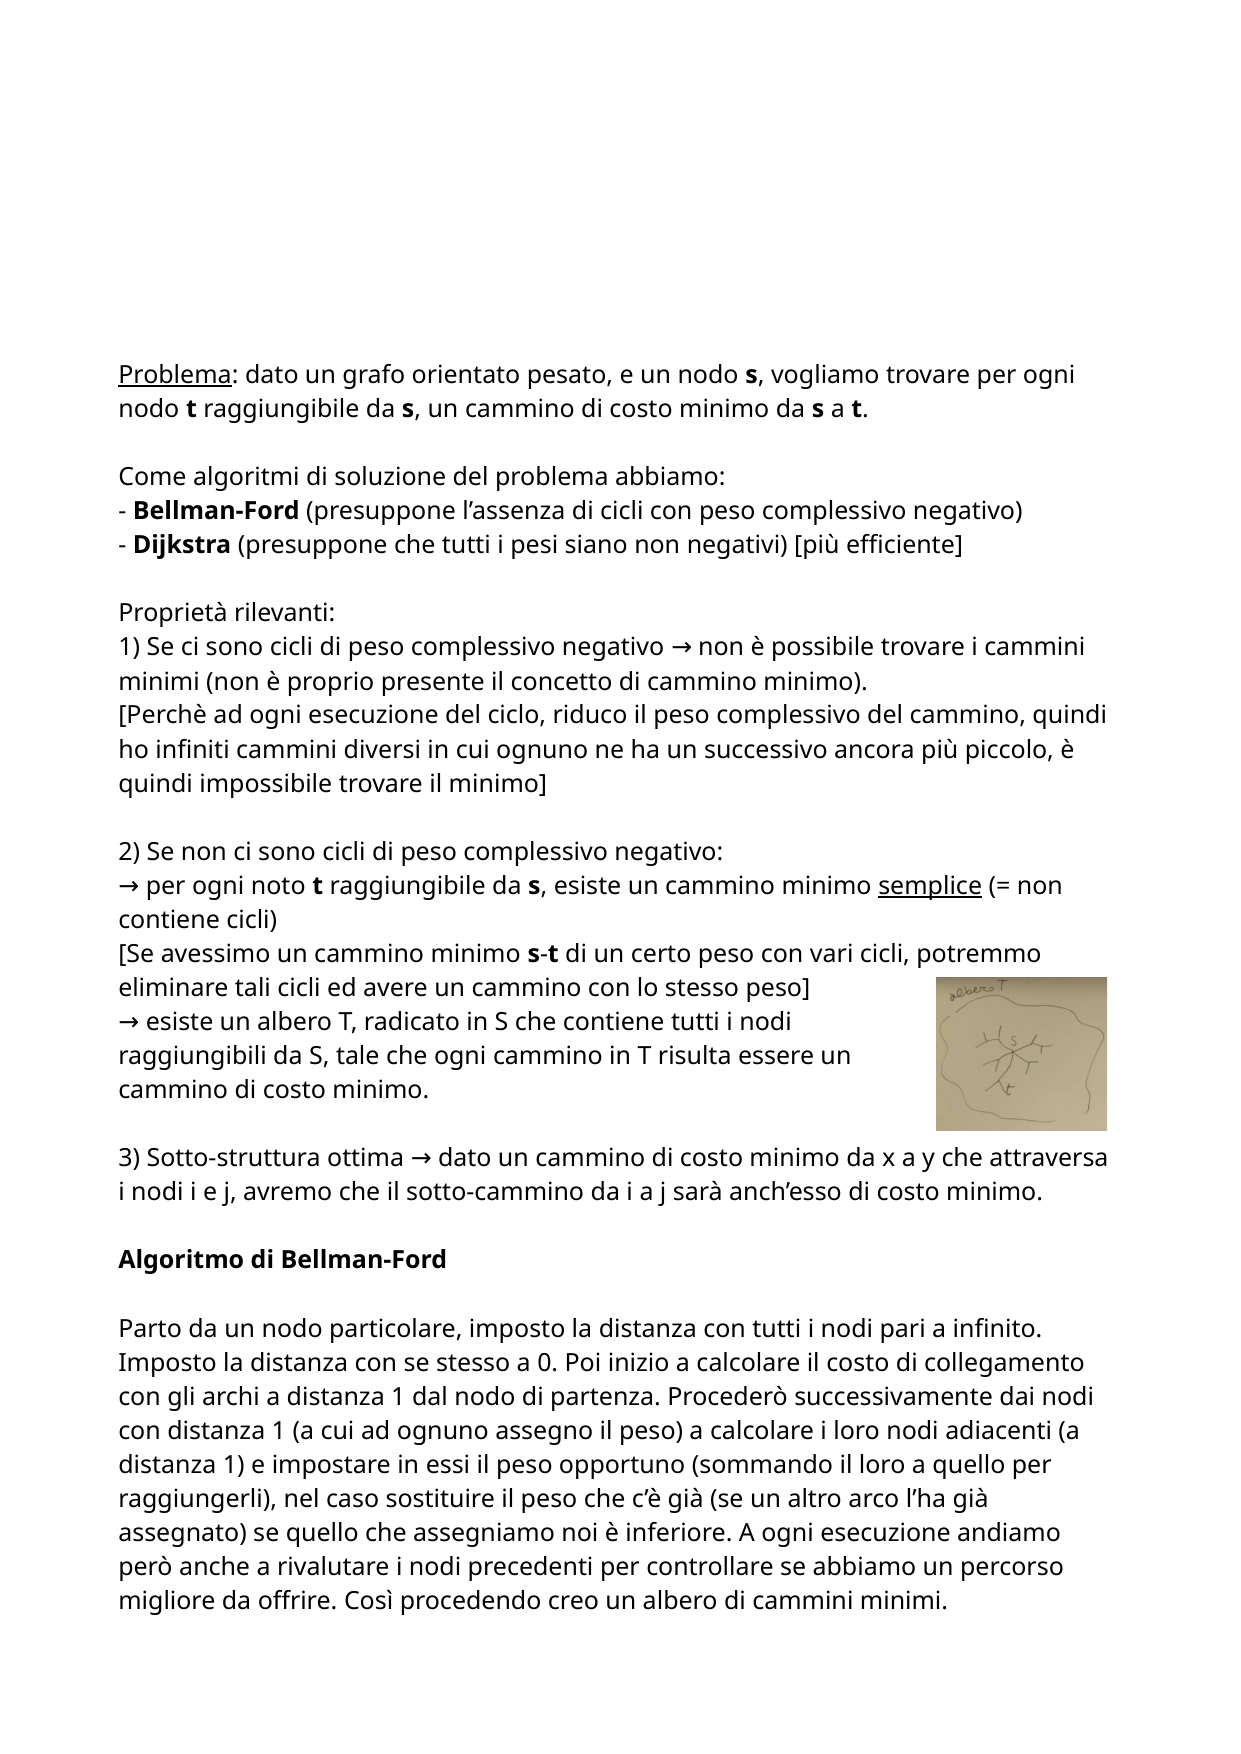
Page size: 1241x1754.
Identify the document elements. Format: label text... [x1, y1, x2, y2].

text [Se avessimo un cammino minimo s-t di un certo peso con vari cicli, potremmo eliminare tali cicli ed avere un cammino con lo stesso peso] [118, 936, 1122, 1004]
text - Bellman-Ford (presuppone l’assenza di cicli con peso complessivo negativo) [118, 493, 1122, 527]
picture [936, 977, 1108, 1131]
text 3) Sotto-struttura ottima → dato un cammino di costo minimo da x a y che attraversa i nodi i e j, avremo che il sotto-cammino da i a j sarà anch’esso di costo minimo. [118, 1140, 1122, 1208]
text Parto da un nodo particolare, imposto la distanza con tutti i nodi pari a infinito. [118, 1310, 1122, 1344]
text - Dijkstra (presuppone che tutti i pesi siano non negativi) [più efficiente] [118, 527, 1122, 561]
text 1) Se ci sono cicli di peso complessivo negativo → non è possibile trovare i cammini minimi (non è proprio presente il concetto di cammino minimo). [118, 629, 1122, 697]
text Come algoritmi di soluzione del problema abbiamo: [118, 459, 1122, 493]
text Proprietà rilevanti: [118, 595, 1122, 629]
text → esiste un albero T, radicato in S che contiene tutti i nodi raggiungibili da S, tale che ogni cammino in T risulta essere un cammino di costo minimo. [118, 1004, 936, 1106]
text [Perchè ad ogni esecuzione del ciclo, riduco il peso complessivo del cammino, quindi ho infiniti cammini diversi in cui ognuno ne ha un successivo ancora più piccolo, è quindi impossibile trovare il minimo] [118, 697, 1122, 799]
text → per ogni noto t raggiungibile da s, esiste un cammino minimo semplice (= non contiene cicli) [118, 867, 1122, 936]
text 2) Se non ci sono cicli di peso complessivo negativo: [118, 833, 1122, 867]
text Algoritmo di Bellman-Ford [118, 1242, 1122, 1276]
text Imposto la distanza con se stesso a 0. Poi inizio a calcolare il costo di collegamento con gli archi a distanza 1 dal nodo di partenza. Procederò successivamente dai nodi con distanza 1 (a cui ad ognuno assegno il peso) a calcolare i loro nodi adiacenti (a distanza 1) e impostare in essi il peso opportuno (sommando il loro a quello per raggiungerli), nel caso sostituire il peso che c’è già (se un altro arco l’ha già assegnato) se quello che assegniamo noi è inferiore. A ogni esecuzione andiamo però anche a rivalutare i nodi precedenti per controllare se abbiamo un percorso migliore da offrire. Così procedendo creo un albero di cammini minimi. [118, 1344, 1122, 1617]
text Problema: dato un grafo orientato pesato, e un nodo s, vogliamo trovare per ogni nodo t raggiungibile da s, un cammino di costo minimo da s a t. [118, 357, 1122, 425]
